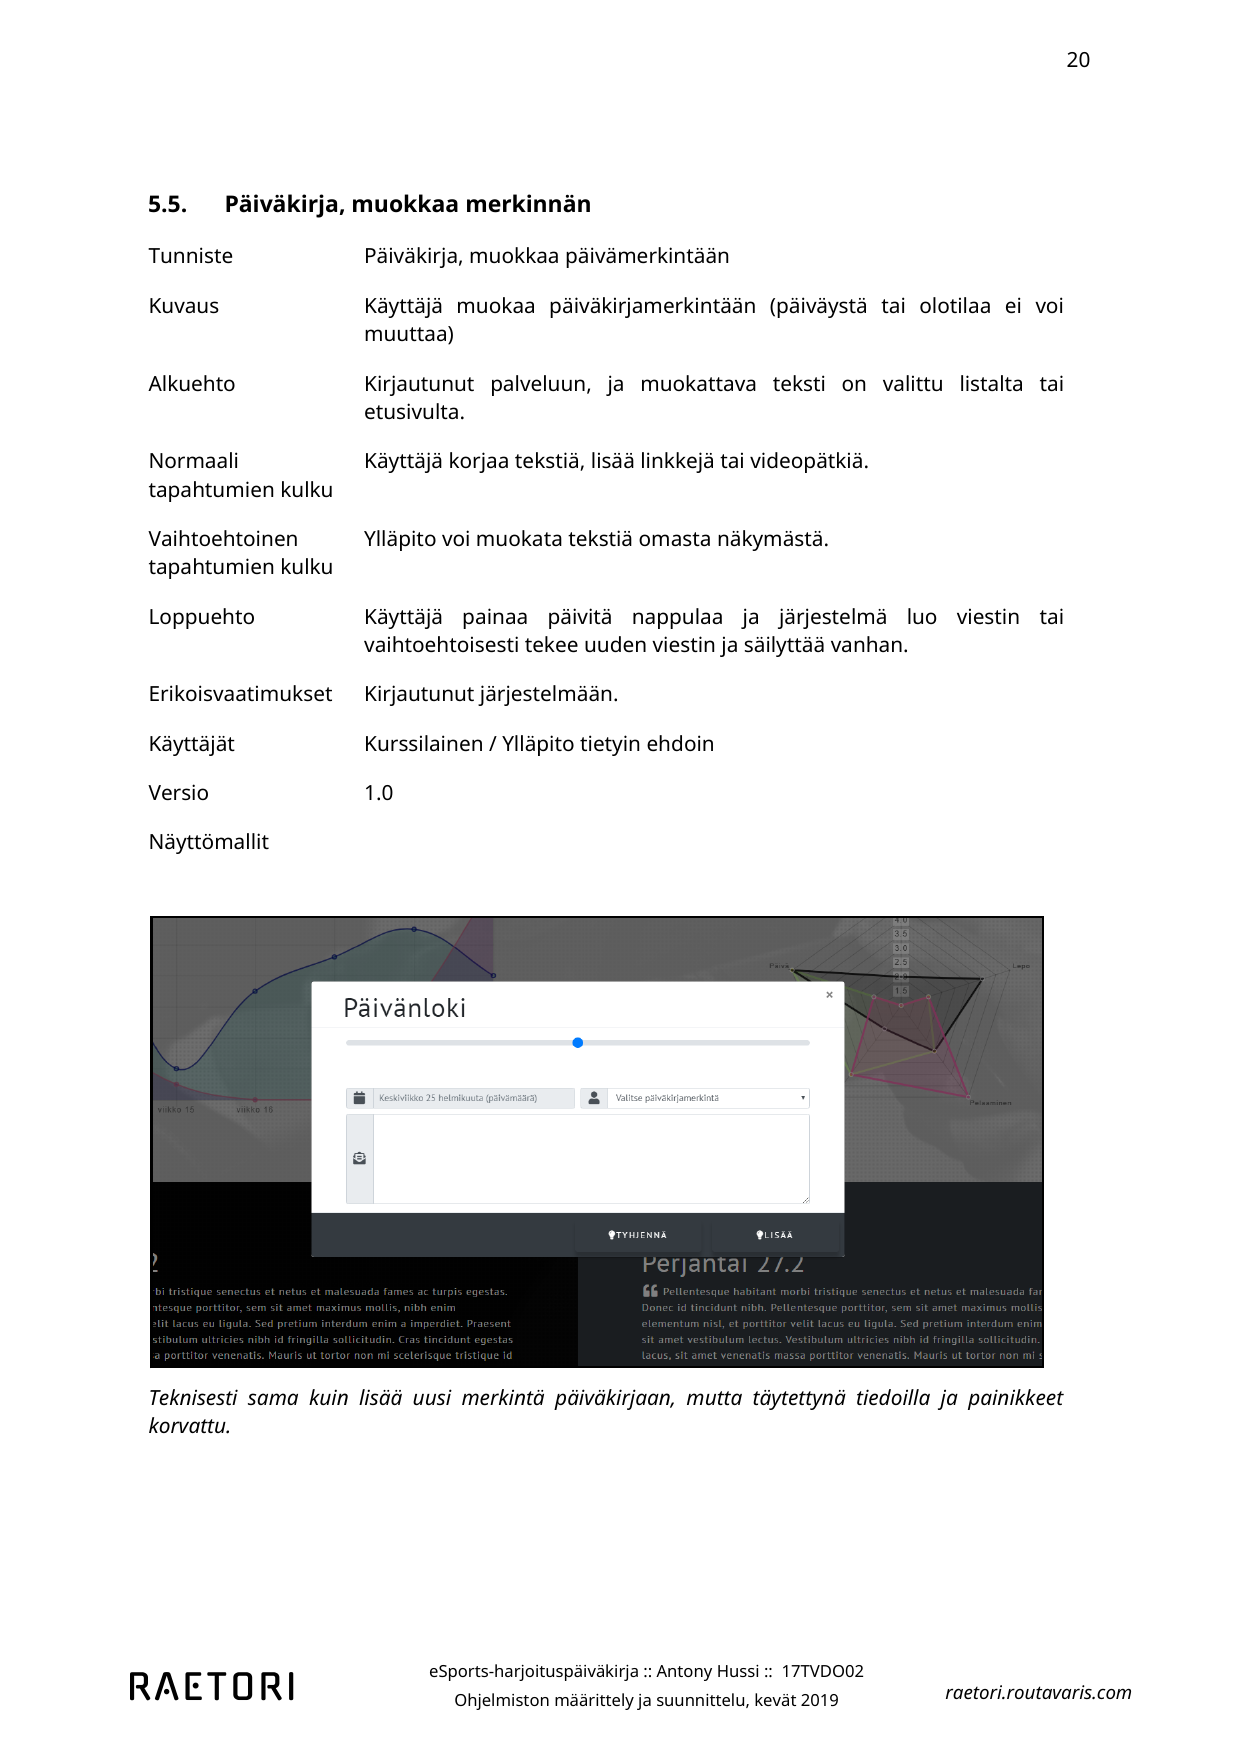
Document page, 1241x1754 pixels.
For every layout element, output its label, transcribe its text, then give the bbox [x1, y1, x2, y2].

table_cell Kuvaus [138, 281, 353, 358]
picture [153, 918, 1042, 1366]
table_cell Erikoisvaatimukset [138, 669, 353, 718]
table_cell Vaihtoehtoinen tapahtumien kulku [138, 514, 353, 591]
table_cell Kurssilainen / Ylläpito tietyin ehdoin [354, 718, 1075, 768]
table_cell Ylläpito voi muokata tekstiä omasta näkymästä. [354, 514, 1075, 591]
table_cell Käyttäjä painaa päivitä nappulaa ja järjestelmä luo viestin tai vaihtoehtoisesti tekee uuden viestin ja säilyttää vanhan. [354, 591, 1075, 669]
table_cell Teknisesti sama kuin lisää uusi merkintä päiväkirjaan, mutta täytettynä tiedoilla ja painikkeet korvattu. [138, 866, 1075, 1450]
table_header Tunniste [138, 231, 353, 281]
table_cell Loppuehto [138, 591, 353, 669]
picture [121, 1665, 303, 1707]
subtitle Päiväkirja, muokkaa merkinnän [187, 187, 1090, 219]
table_cell 1.0 [354, 768, 1075, 817]
table_cell Käyttäjät [138, 718, 353, 768]
table_cell Versio [138, 768, 353, 817]
table_cell Kirjautunut palveluun, ja muokattava teksti on valittu listalta tai etusivulta. [354, 358, 1075, 436]
table_cell Alkuehto [138, 358, 353, 436]
table_cell Normaali tapahtumien kulku [138, 436, 353, 514]
table_cell [354, 817, 1075, 866]
table_cell Kirjautunut järjestelmään. [354, 669, 1075, 718]
table_header Päiväkirja, muokkaa päivämerkintään [354, 231, 1075, 281]
table_cell Käyttäjä muokaa päiväkirjamerkintään (päiväystä tai olotilaa ei voi muuttaa) [354, 281, 1075, 358]
table_cell Käyttäjä korjaa tekstiä, lisää linkkejä tai videopätkiä. [354, 436, 1075, 514]
table_cell Näyttömallit [138, 817, 353, 866]
